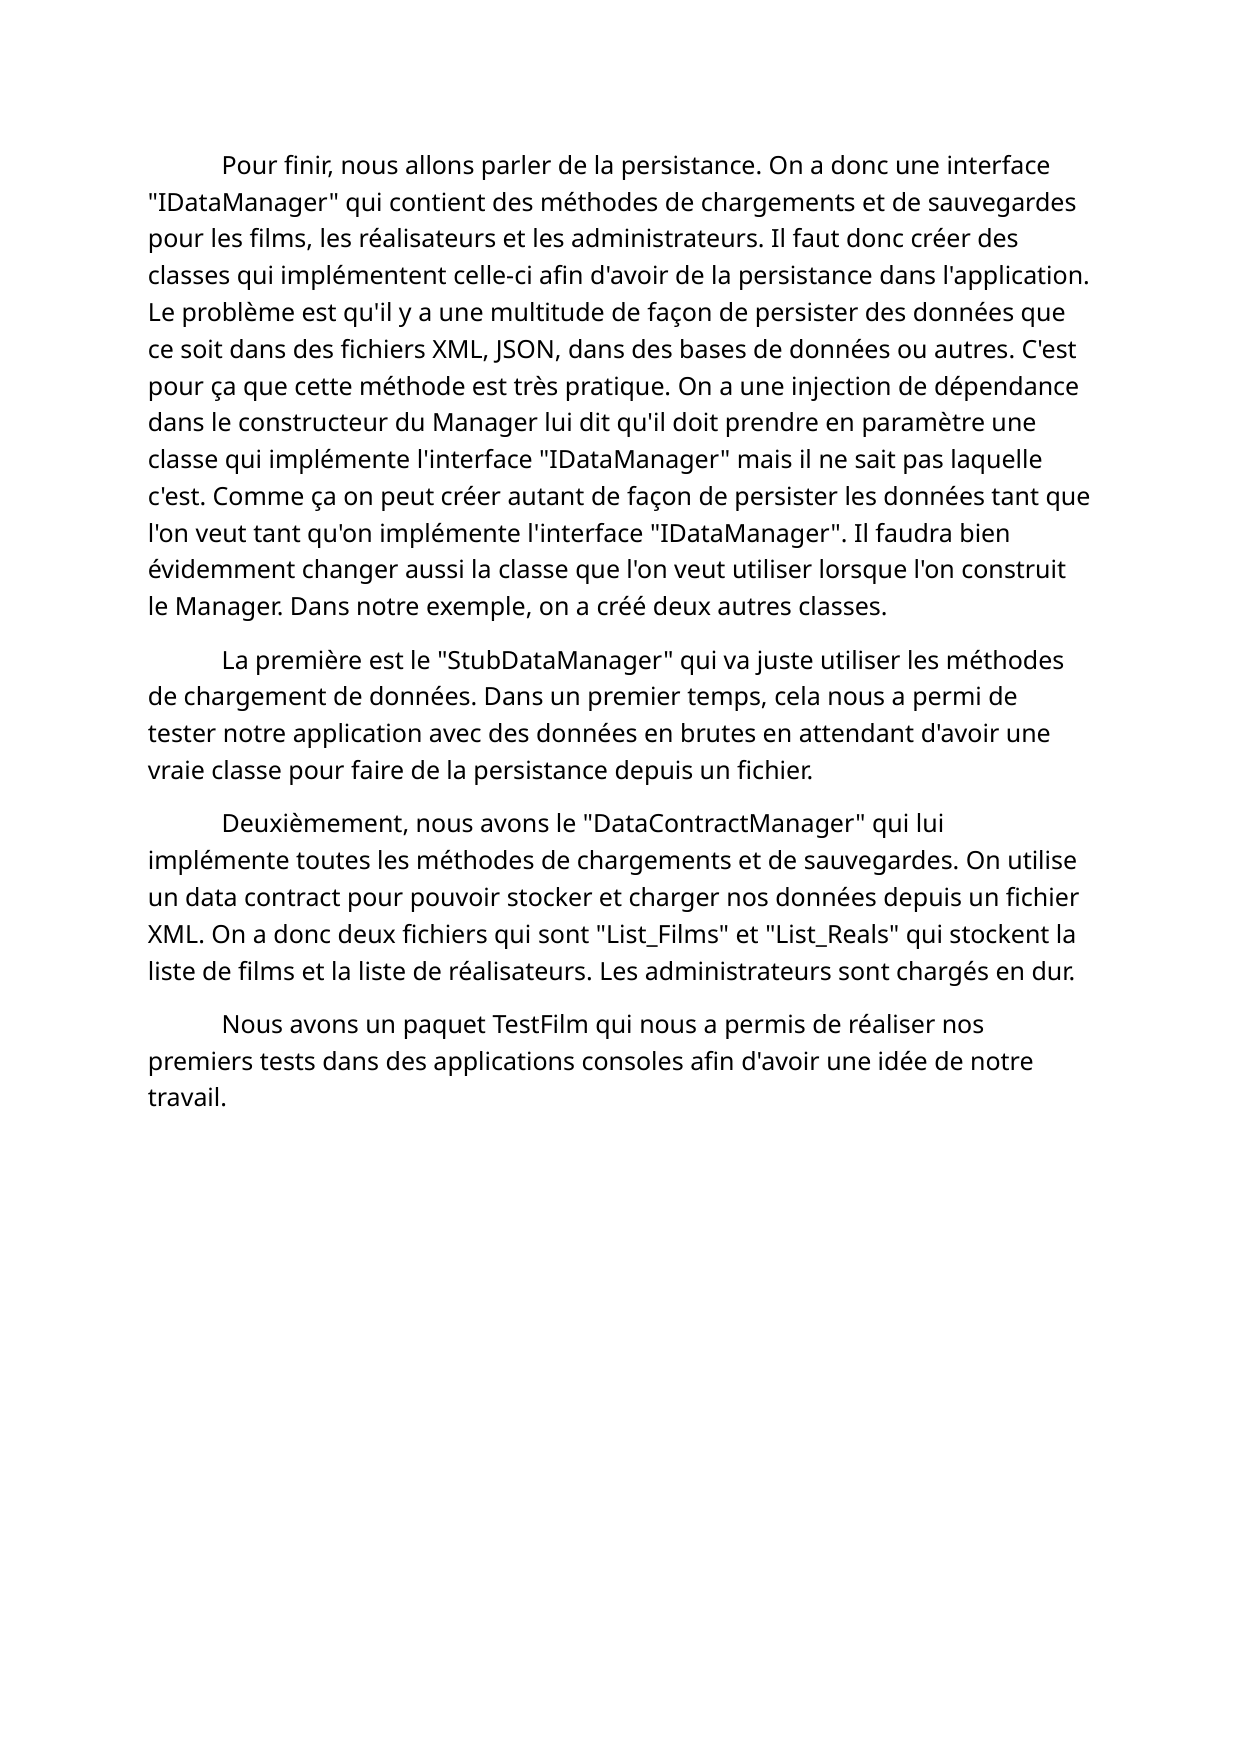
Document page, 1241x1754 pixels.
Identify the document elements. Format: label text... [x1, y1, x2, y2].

text Deuxièmement, nous avons le "DataContractManager" qui lui implémente toutes les méthodes de chargements et de sauvegardes. On utilise un data contract pour pouvoir stocker et charger nos données depuis un fichier XML. On a donc deux fichiers qui sont "List_Films" et "List_Reals" qui stockent la liste de films et la liste de réalisateurs. Les administrateurs sont chargés en dur. [148, 806, 1093, 987]
text La première est le "StubDataManager" qui va juste utiliser les méthodes de chargement de données. Dans un premier temps, cela nous a permi de tester notre application avec des données en brutes en attendant d'avoir une vraie classe pour faire de la persistance depuis un fichier. [148, 642, 1093, 787]
text Pour finir, nous allons parler de la persistance. On a donc une interface "IDataManager" qui contient des méthodes de chargements et de sauvegardes pour les films, les réalisateurs et les administrateurs. Il faut donc créer des classes qui implémentent celle-ci afin d'avoir de la persistance dans l'application. Le problème est qu'il y a une multitude de façon de persister des données que ce soit dans des fichiers XML, JSON, dans des bases de données ou autres. C'est pour ça que cette méthode est très pratique. On a une injection de dépendance dans le constructeur du Manager lui dit qu'il doit prendre en paramètre une classe qui implémente l'interface "IDataManager" mais il ne sait pas laquelle c'est. Comme ça on peut créer autant de façon de persister les données tant que l'on veut tant qu'on implémente l'interface "IDataManager". Il faudra bien évidemment changer aussi la classe que l'on veut utiliser lorsque l'on construit le Manager. Dans notre exemple, on a créé deux autres classes. [148, 148, 1093, 623]
text Nous avons un paquet TestFilm qui nous a permis de réaliser nos premiers tests dans des applications consoles afin d'avoir une idée de notre travail. [148, 1007, 1093, 1114]
